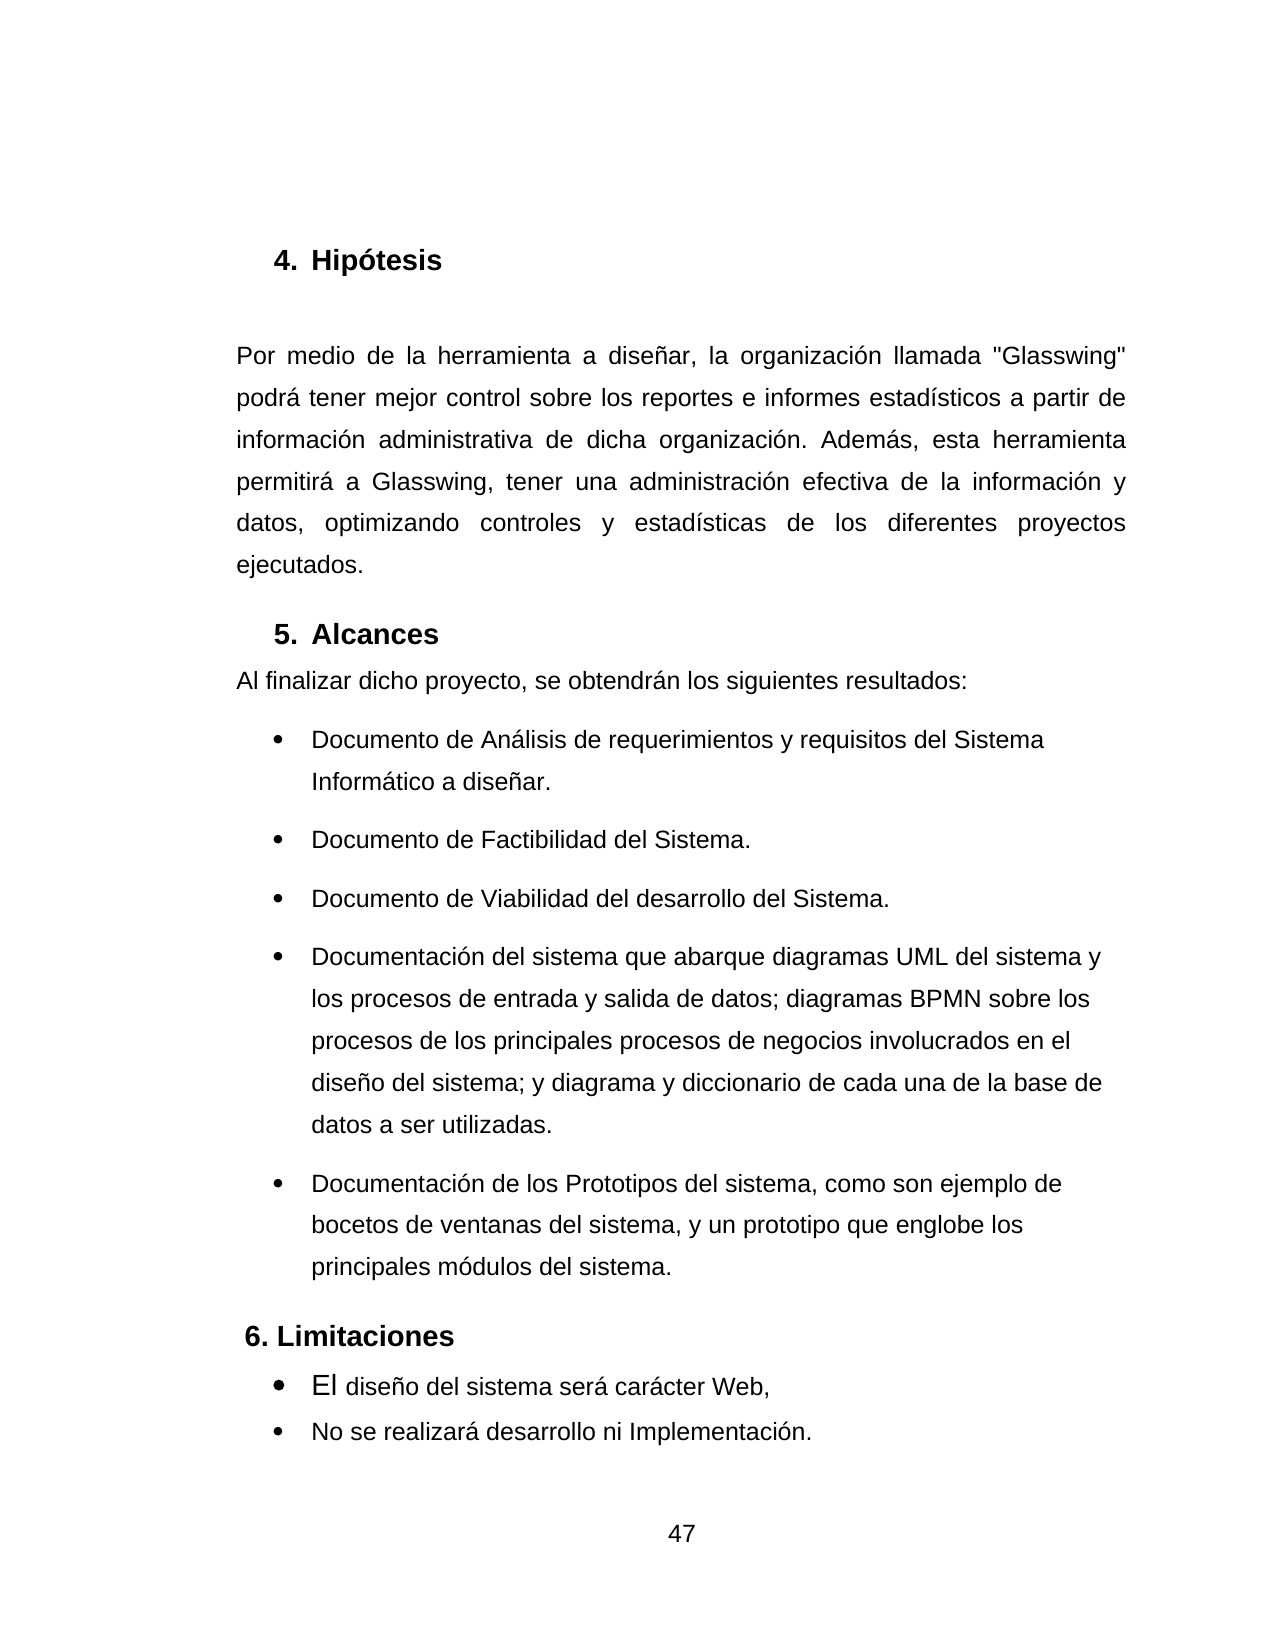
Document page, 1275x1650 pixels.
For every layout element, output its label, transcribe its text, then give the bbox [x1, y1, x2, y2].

text Al finalizar dicho proyecto, se obtendrán los siguientes resultados: [236, 667, 1127, 695]
subtitle Hipótesis [274, 244, 1127, 277]
subtitle 6. Limitaciones [236, 1320, 1127, 1353]
list No se realizará desarrollo ni Implementación. [274, 1418, 1127, 1446]
list El diseño del sistema será carácter Web, [274, 1369, 1127, 1402]
list Documento de Análisis de requerimientos y requisitos del Sistema Informático a diseñar. [274, 725, 1127, 795]
text Por medio de la herramienta a diseñar, la organización llamada "Glasswing" podrá tener mejor control sobre los reportes e informes estadísticos a partir de información administrativa de dicha organización. Además, esta herramienta permitirá a Glasswing, tener una administración efectiva de la información y datos, optimizando controles y estadísticas de los diferentes proyectos ejecutados. [236, 342, 1127, 579]
list Documentación del sistema que abarque diagramas UML del sistema y los procesos de entrada y salida de datos; diagramas BPMN sobre los procesos de los principales procesos de negocios involucrados en el diseño del sistema; y diagrama y diccionario de cada una de la base de datos a ser utilizadas. [274, 943, 1127, 1139]
list Documento de Viabilidad del desarrollo del Sistema. [274, 884, 1127, 913]
subtitle Alcances [274, 618, 1127, 651]
list Documento de Factibilidad del Sistema. [274, 826, 1127, 854]
list Documentación de los Prototipos del sistema, como son ejemplo de bocetos de ventanas del sistema, y un prototipo que englobe los principales módulos del sistema. [274, 1169, 1127, 1281]
